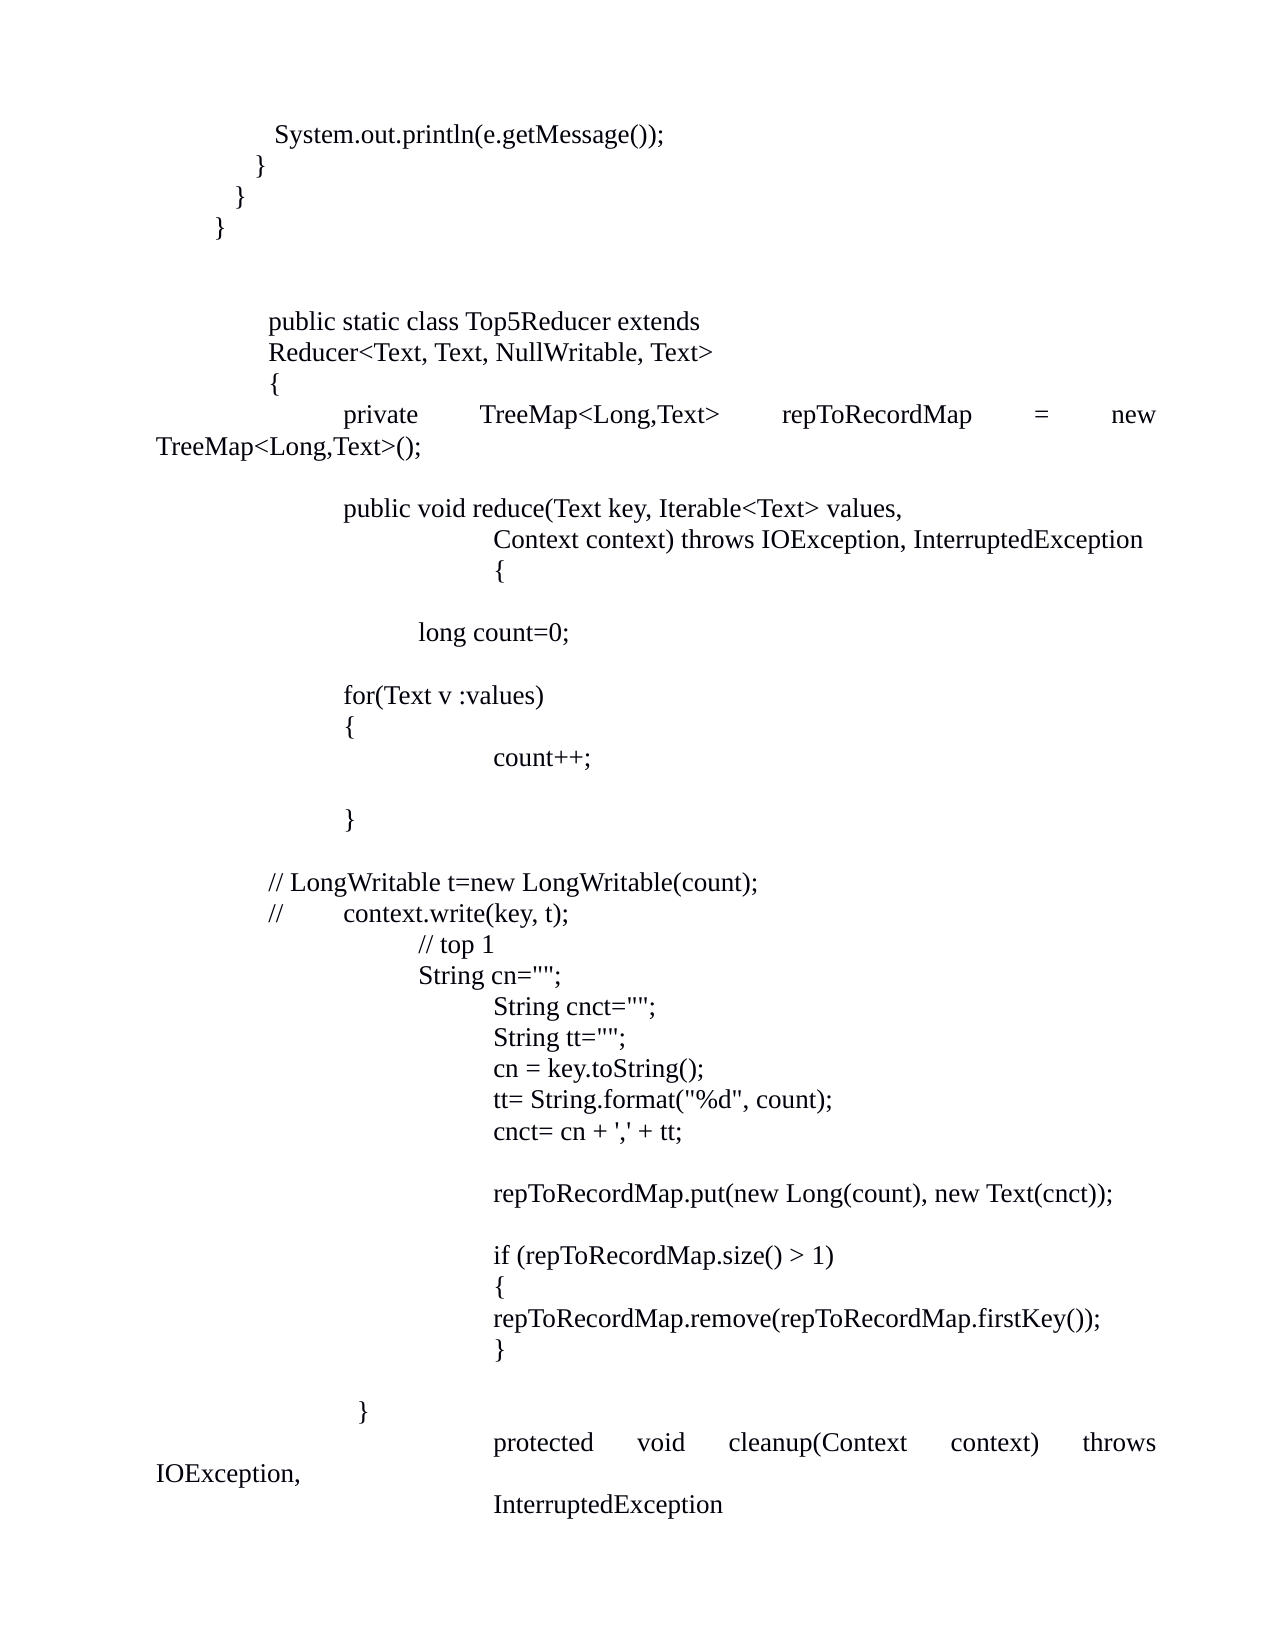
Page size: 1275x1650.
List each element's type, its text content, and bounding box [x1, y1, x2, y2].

text tt= String.format("%d", count); [156, 1084, 1157, 1115]
text } [156, 212, 1157, 243]
text String cn=""; [156, 959, 1157, 990]
text String cnct=""; [156, 990, 1157, 1021]
text cnct= cn + ',' + tt; [156, 1115, 1157, 1146]
text repToRecordMap.remove(repToRecordMap.firstKey()); [156, 1302, 1157, 1333]
text Context context) throws IOException, InterruptedException [156, 523, 1157, 554]
text long count=0; [156, 616, 1157, 648]
text Reducer<Text, Text, NullWritable, Text> [156, 336, 1157, 367]
text // top 1 [156, 928, 1157, 959]
text } [156, 1395, 1157, 1426]
text System.out.println(e.getMessage()); [156, 118, 1157, 149]
text } [156, 803, 1157, 834]
text } [156, 1333, 1157, 1364]
text { [156, 710, 1157, 741]
text private TreeMap<Long,Text> repToRecordMap = new TreeMap<Long,Text>(); [156, 398, 1157, 461]
text if (repToRecordMap.size() > 1) [156, 1239, 1157, 1271]
text cn = key.toString(); [156, 1052, 1157, 1084]
text public void reduce(Text key, Iterable<Text> values, [156, 492, 1157, 523]
text } [156, 180, 1157, 212]
text protected void cleanup(Context context) throws IOException, [156, 1426, 1157, 1488]
text for(Text v :values) [156, 679, 1157, 710]
text { [156, 367, 1157, 398]
text count++; [156, 741, 1157, 772]
text public static class Top5Reducer extends [156, 305, 1157, 336]
text // context.write(key, t); [156, 897, 1157, 928]
text { [156, 554, 1157, 585]
text repToRecordMap.put(new Long(count), new Text(cnct)); [156, 1177, 1157, 1208]
text } [156, 149, 1157, 180]
text String tt=""; [156, 1021, 1157, 1052]
text { [156, 1271, 1157, 1302]
text InterruptedException [156, 1488, 1157, 1520]
text // LongWritable t=new LongWritable(count); [156, 866, 1157, 897]
